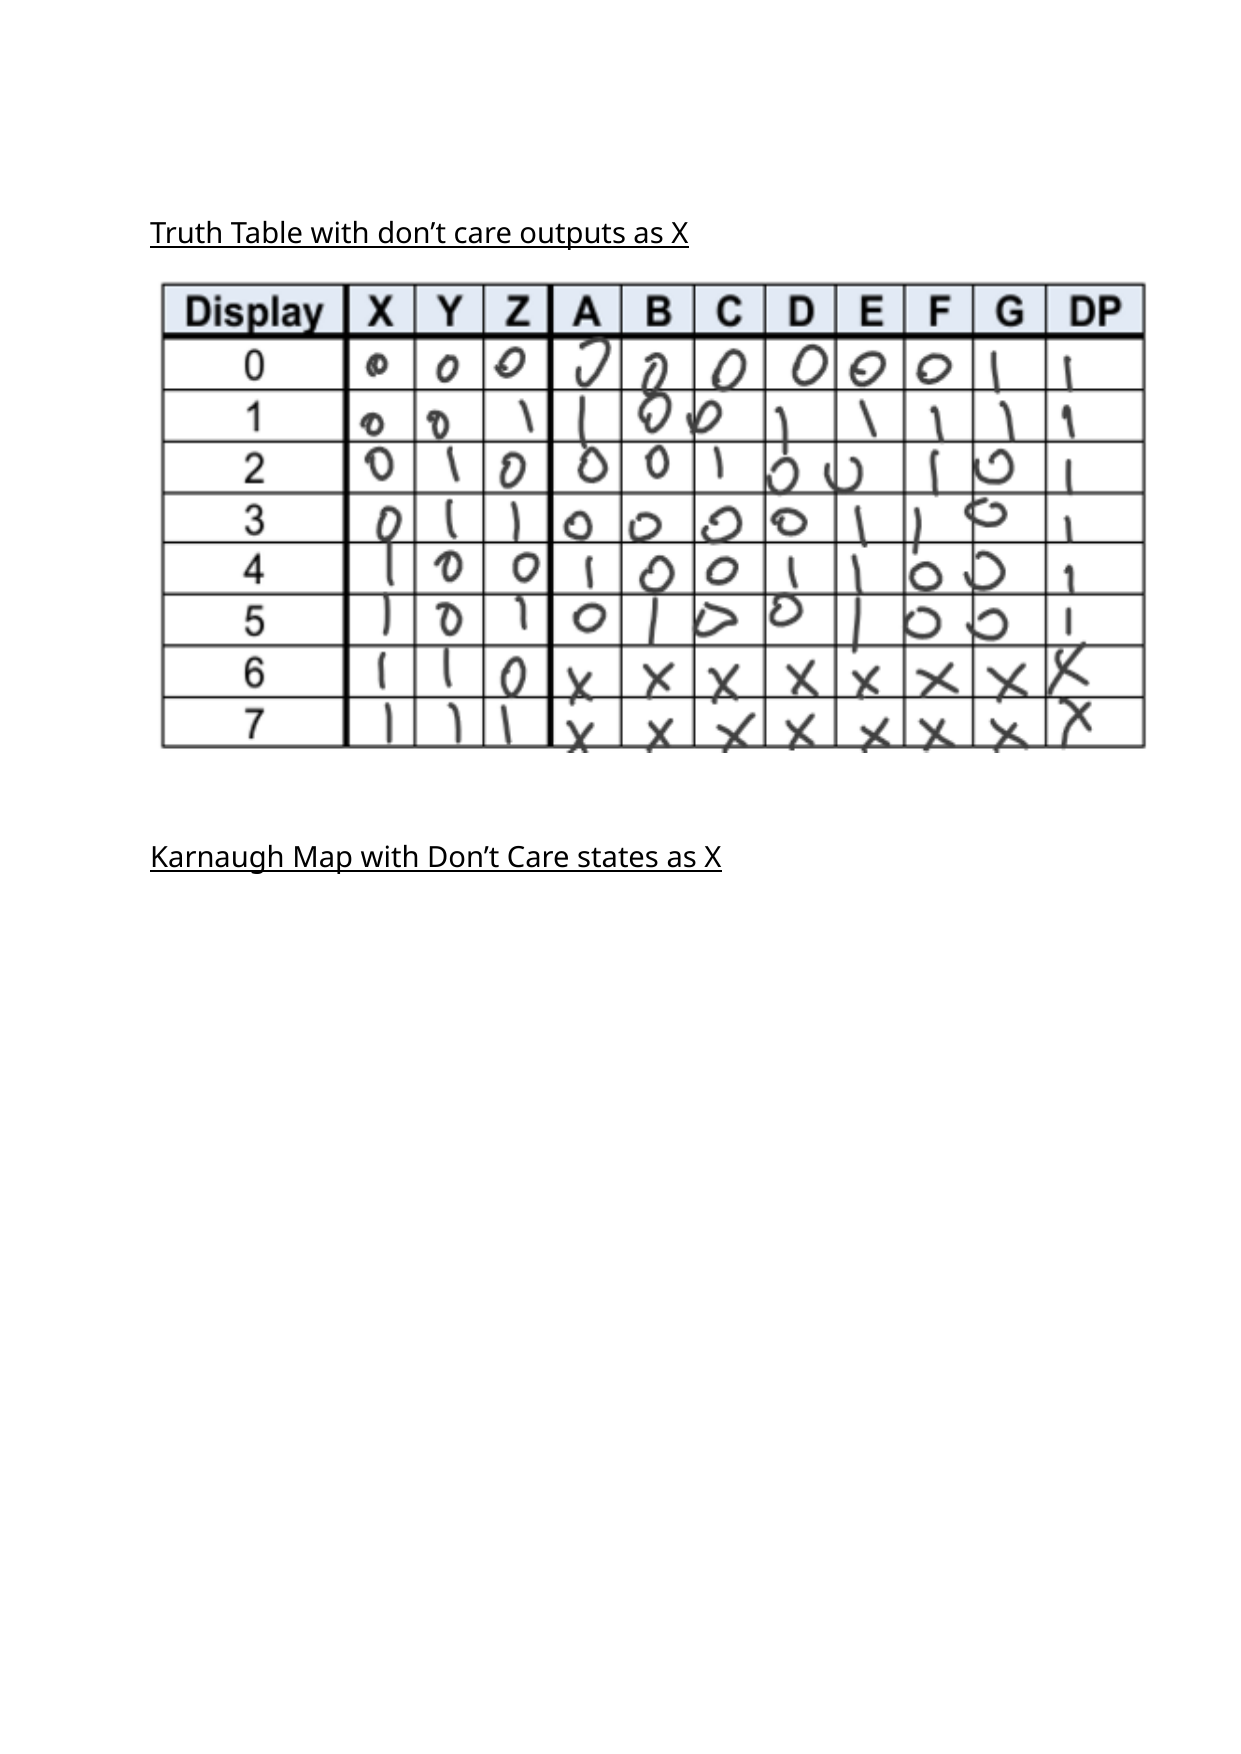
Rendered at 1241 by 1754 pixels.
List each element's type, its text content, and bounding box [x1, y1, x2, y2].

text Truth Table with don’t care outputs as X [150, 212, 1090, 252]
text Karnaugh Map with Don’t Care states as X [150, 836, 1090, 876]
